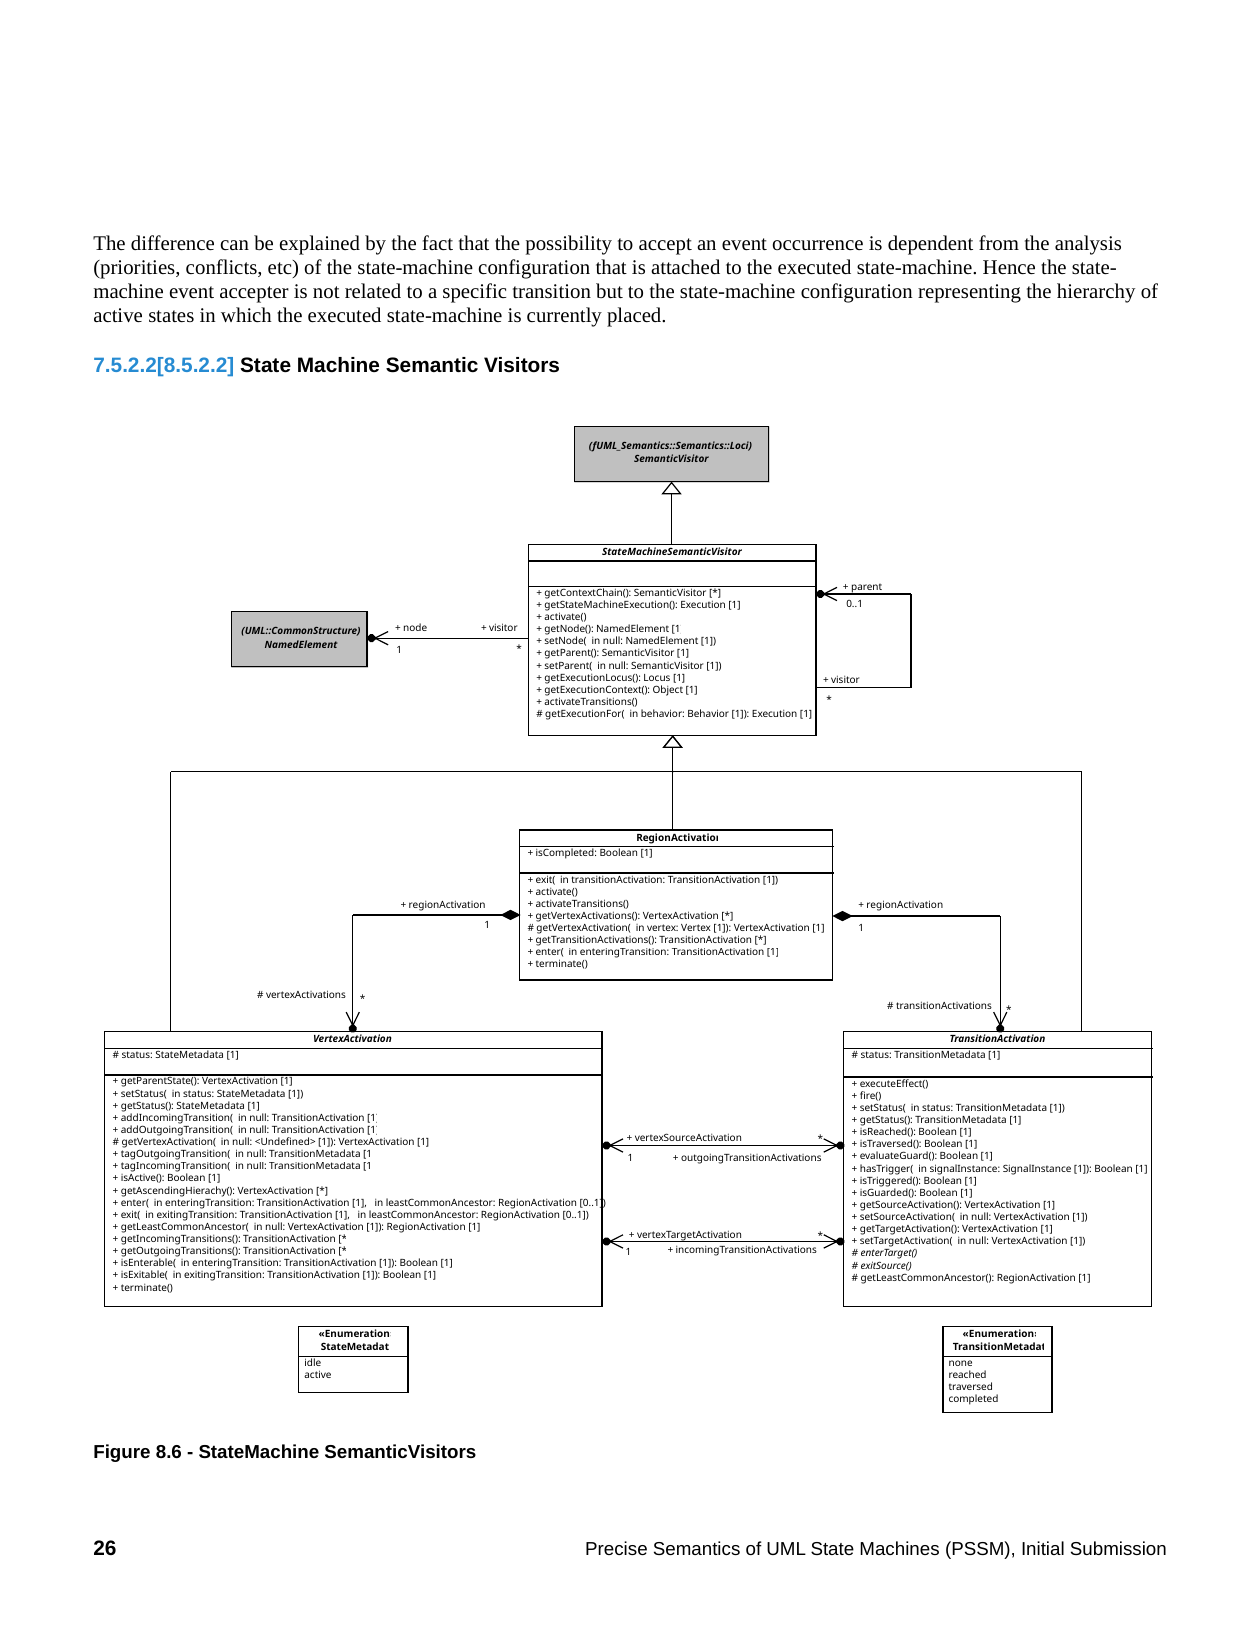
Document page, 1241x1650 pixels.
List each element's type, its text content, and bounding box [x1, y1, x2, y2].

text Figure 8.6 - StateMachine SemanticVisitors [93, 1441, 1164, 1462]
subtitle State Machine Semantic Visitors [93, 352, 1164, 377]
text The difference can be explained by the fact that the possibility to accept an event occurrence is dependent from the analysis (priorities, conflicts, etc) of the state-machine configuration that is attached to the executed state-machine. Hence the state-machine event accepter is not related to a specific transition but to the state-machine configuration representing the hierarchy of active states in which the executed state-machine is currently placed. [93, 231, 1164, 327]
